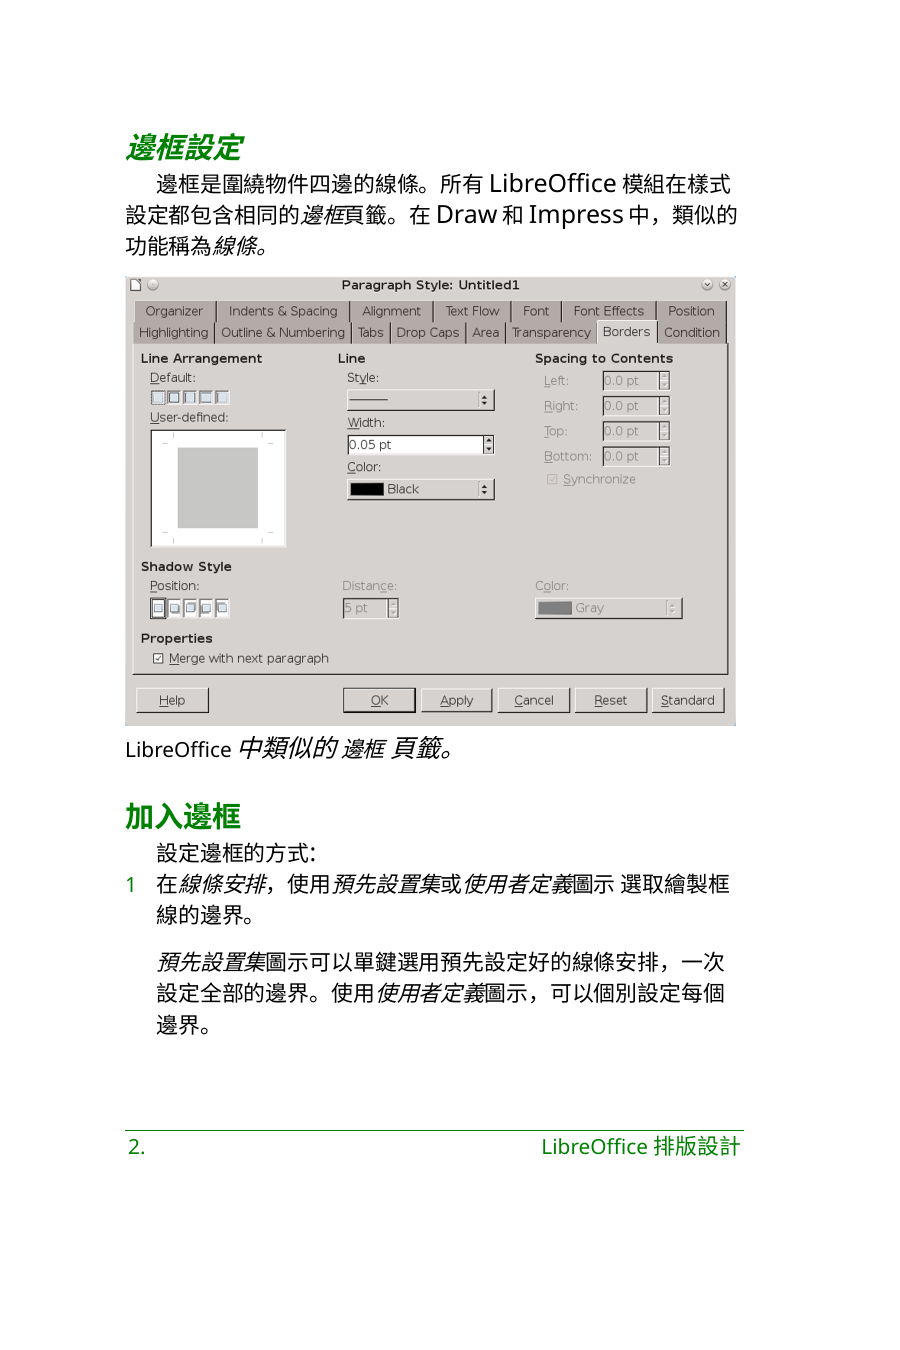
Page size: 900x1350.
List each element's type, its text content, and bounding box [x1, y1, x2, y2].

picture [125, 276, 736, 726]
text 預先設置集圖示可以單鍵選用預先設定好的線條安排，一次設定全部的邊界。使用使用者定義圖示，可以個別設定每個邊界。 [156, 946, 744, 1039]
table_cell LibreOffice中類似的 邊框 頁籤。 [125, 728, 744, 763]
text 設定邊框的方式: [125, 836, 744, 867]
subtitle 加入邊框 [125, 794, 744, 836]
list 在線條安排，使用預先設置集或使用者定義圖示 選取繪製框線的邊界。 [125, 867, 744, 930]
table_header [125, 277, 744, 728]
text 邊框是圍繞物件四邊的線條。所有LibreOffice模組在樣式設定都包含相同的邊框頁籤。在Draw和Impress中，類似的功能稱為線條。 [125, 167, 744, 261]
subtitle 邊框設定 [125, 125, 744, 167]
